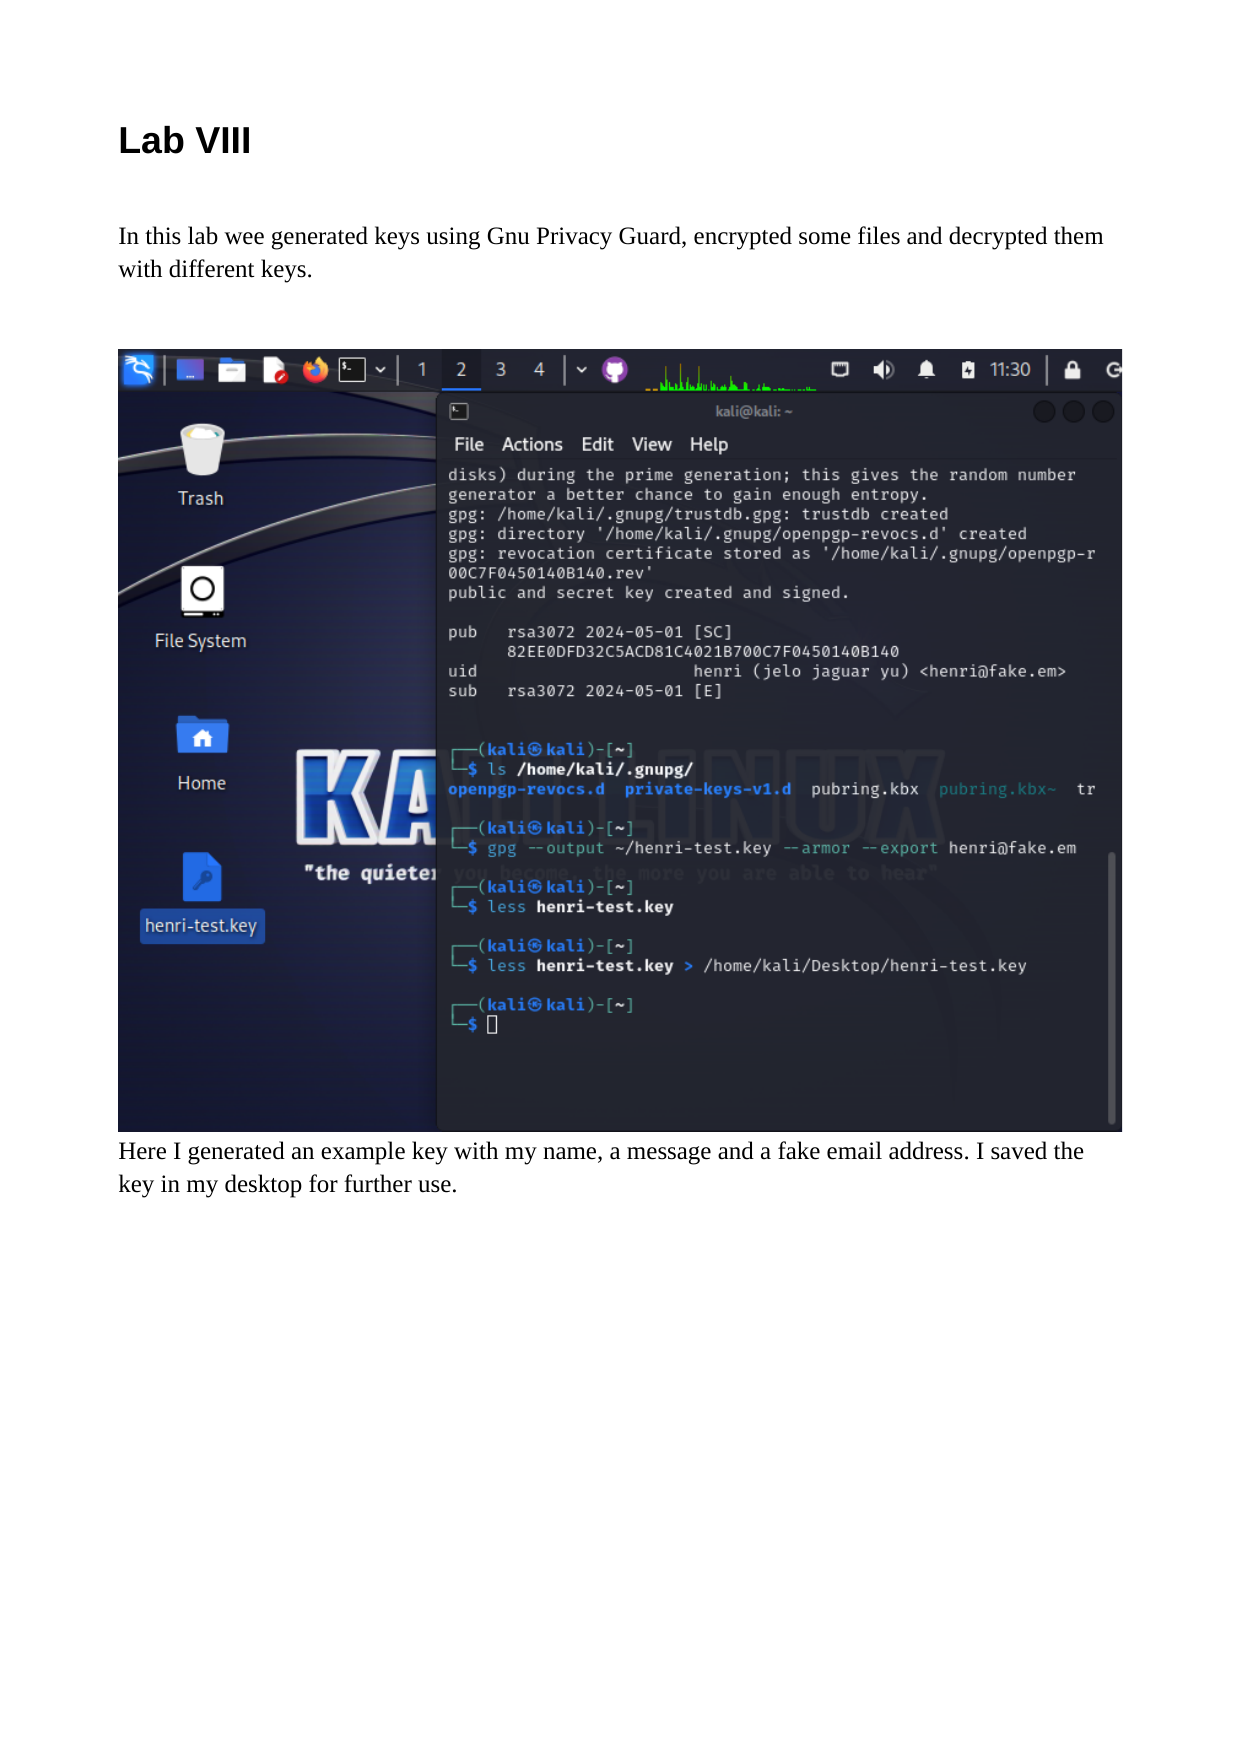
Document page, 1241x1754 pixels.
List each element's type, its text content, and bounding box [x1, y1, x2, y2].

picture [118, 349, 1123, 1132]
text Here I generated an example key with my name, a message and a fake email address. I saved the key in my desktop for further use. [118, 1132, 1122, 1198]
text In this lab wee generated keys using Gnu Privacy Guard, encrypted some files and decrypted them with different keys. [118, 221, 1122, 283]
subtitle Lab VIII [118, 118, 1122, 161]
